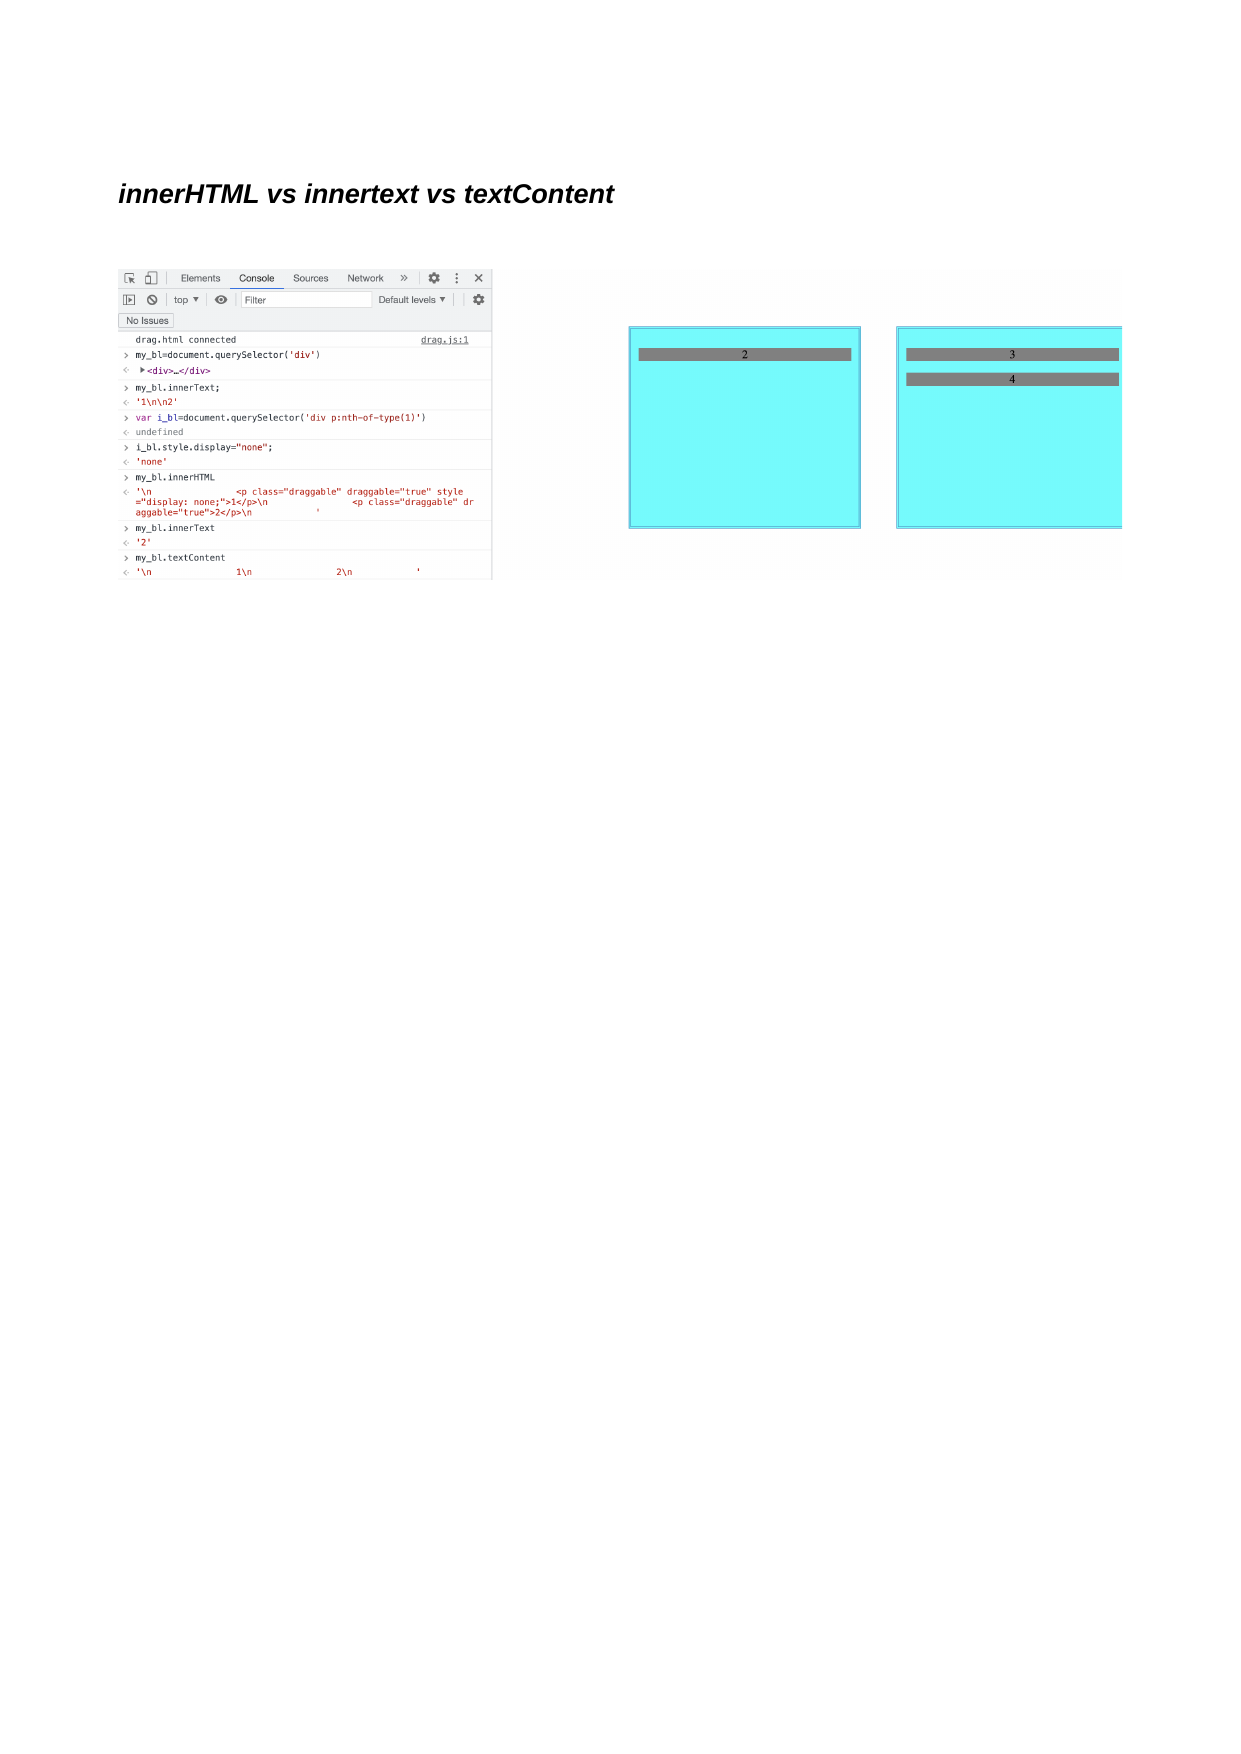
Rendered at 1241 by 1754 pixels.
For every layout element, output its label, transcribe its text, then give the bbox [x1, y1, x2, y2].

subtitle innerHTML vs innertext vs textContent [118, 178, 1122, 209]
picture [118, 269, 1123, 580]
